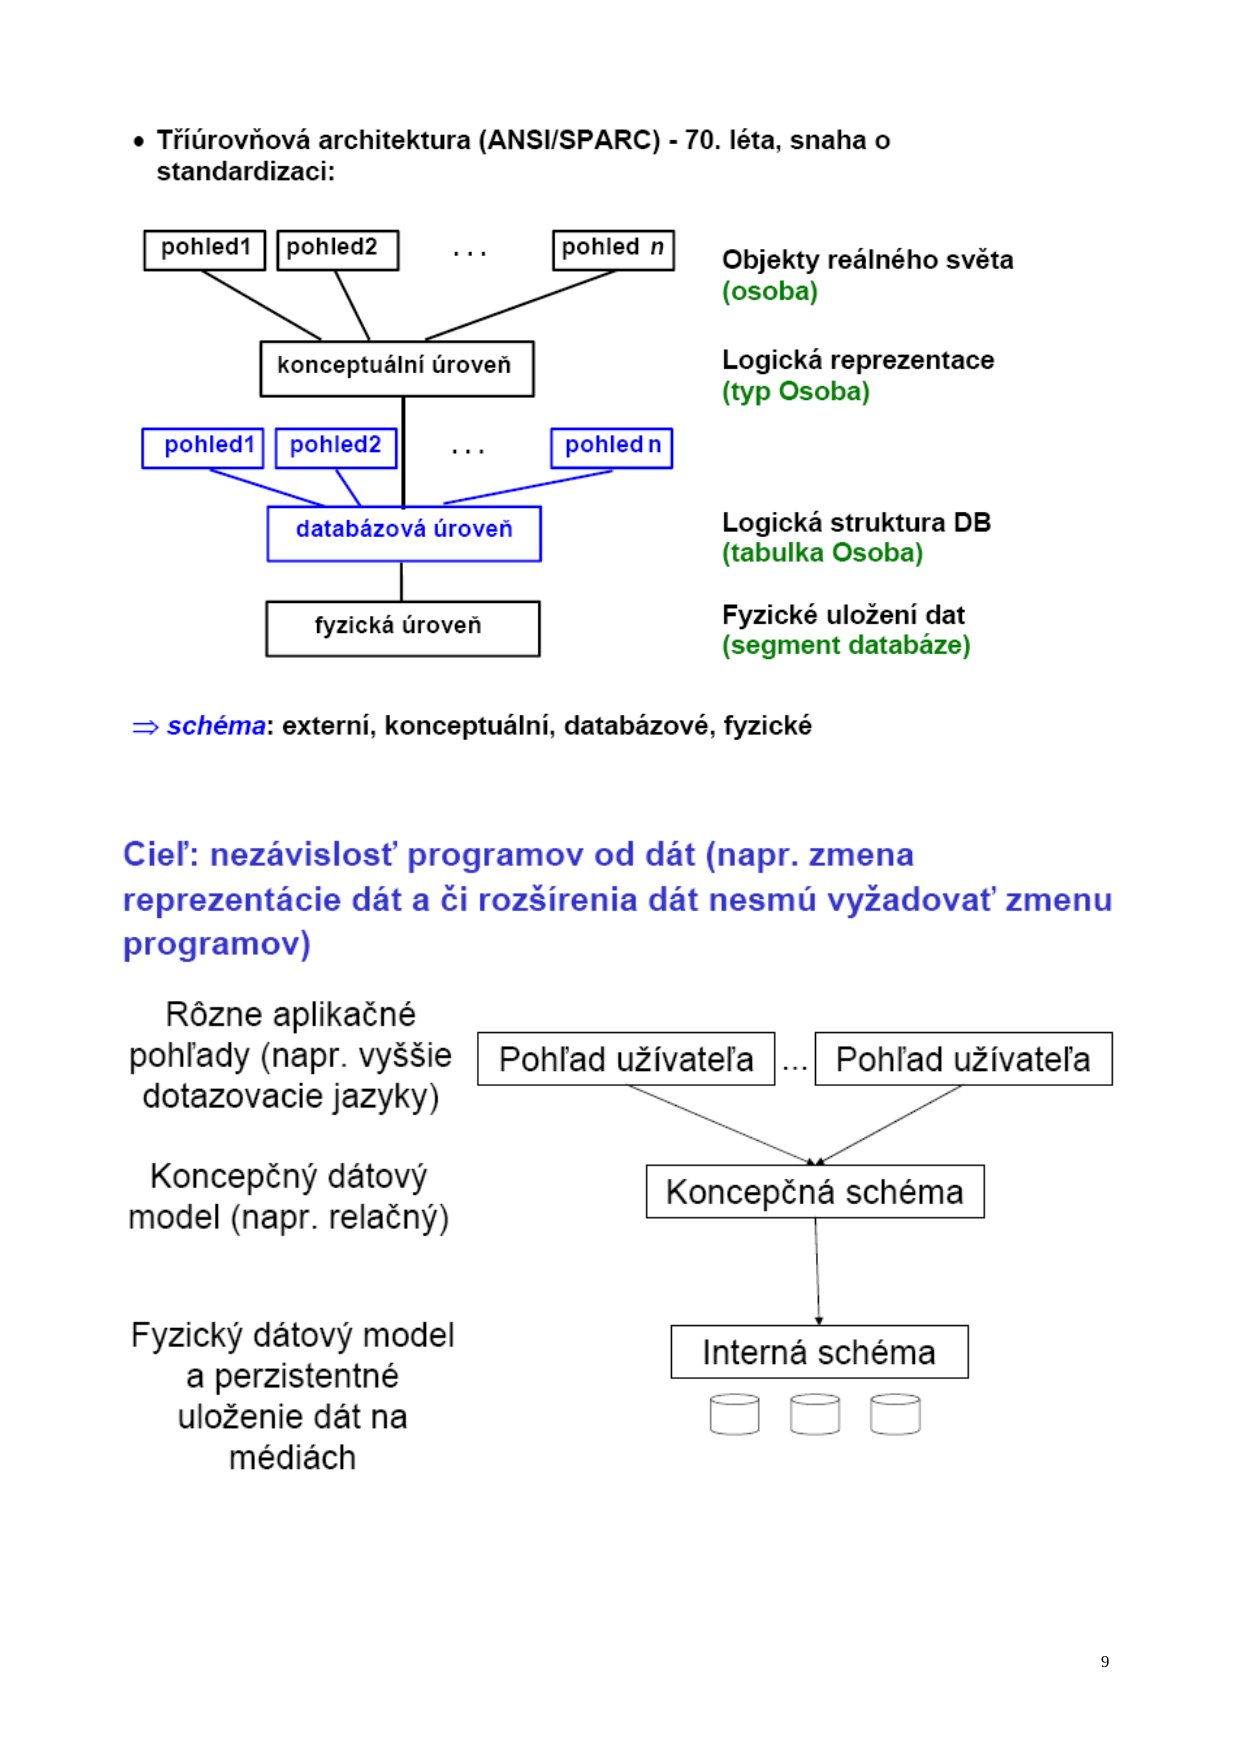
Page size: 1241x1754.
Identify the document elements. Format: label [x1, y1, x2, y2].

picture [118, 118, 1121, 766]
picture [118, 828, 1122, 1484]
